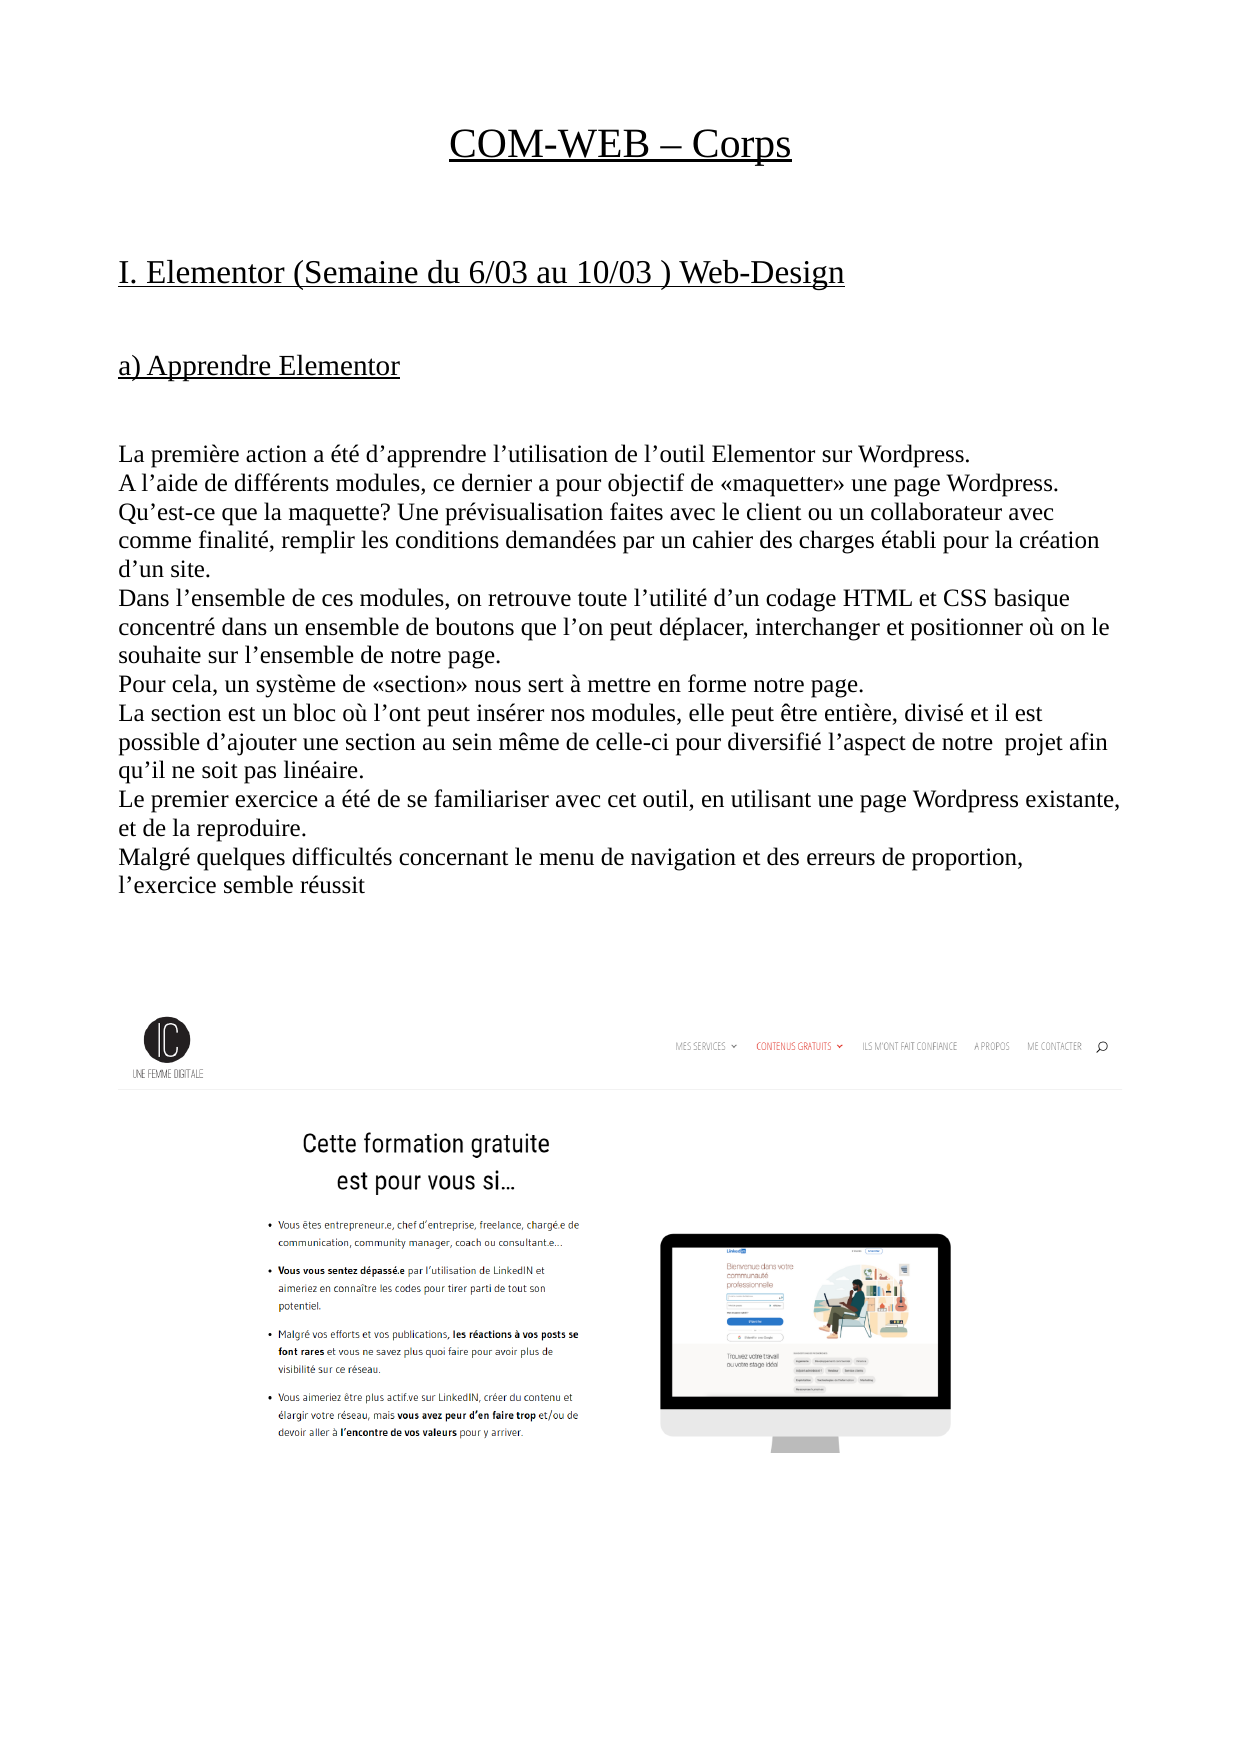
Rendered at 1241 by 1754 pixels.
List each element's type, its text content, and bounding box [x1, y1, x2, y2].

text La première action a été d’apprendre l’utilisation de l’outil Elementor sur Wordpress. [118, 439, 1122, 468]
text Malgré quelques difficultés concernant le menu de navigation et des erreurs de proportion, l’exercice semble réussit [118, 842, 1122, 899]
picture [118, 1006, 1123, 1453]
text La section est un bloc où l’ont peut insérer nos modules, elle peut être entière, divisé et il est possible d’ajouter une section au sein même de celle-ci pour diversifié l’aspect de notre projet afin qu’il ne soit pas linéaire. [118, 698, 1122, 784]
text I. Elementor (Semaine du 6/03 au 10/03 ) Web-Design [118, 252, 1122, 291]
text Pour cela, un système de «section» nous sert à mettre en forme notre page. [118, 669, 1122, 698]
text Le premier exercice a été de se familiariser avec cet outil, en utilisant une page Wordpress existante, et de la reproduire. [118, 784, 1122, 842]
text Dans l’ensemble de ces modules, on retrouve toute l’utilité d’un codage HTML et CSS basique concentré dans un ensemble de boutons que l’on peut déplacer, interchanger et positionner où on le souhaite sur l’ensemble de notre page. [118, 583, 1122, 669]
text COM-WEB – Corps [118, 118, 1122, 166]
text A l’aide de différents modules, ce dernier a pour objectif de «maquetter» une page Wordpress. [118, 468, 1122, 497]
text Qu’est-ce que la maquette? Une prévisualisation faites avec le client ou un collaborateur avec comme finalité, remplir les conditions demandées par un cahier des charges établi pour la création d’un site. [118, 497, 1122, 583]
text a) Apprendre Elementor [118, 348, 1122, 382]
